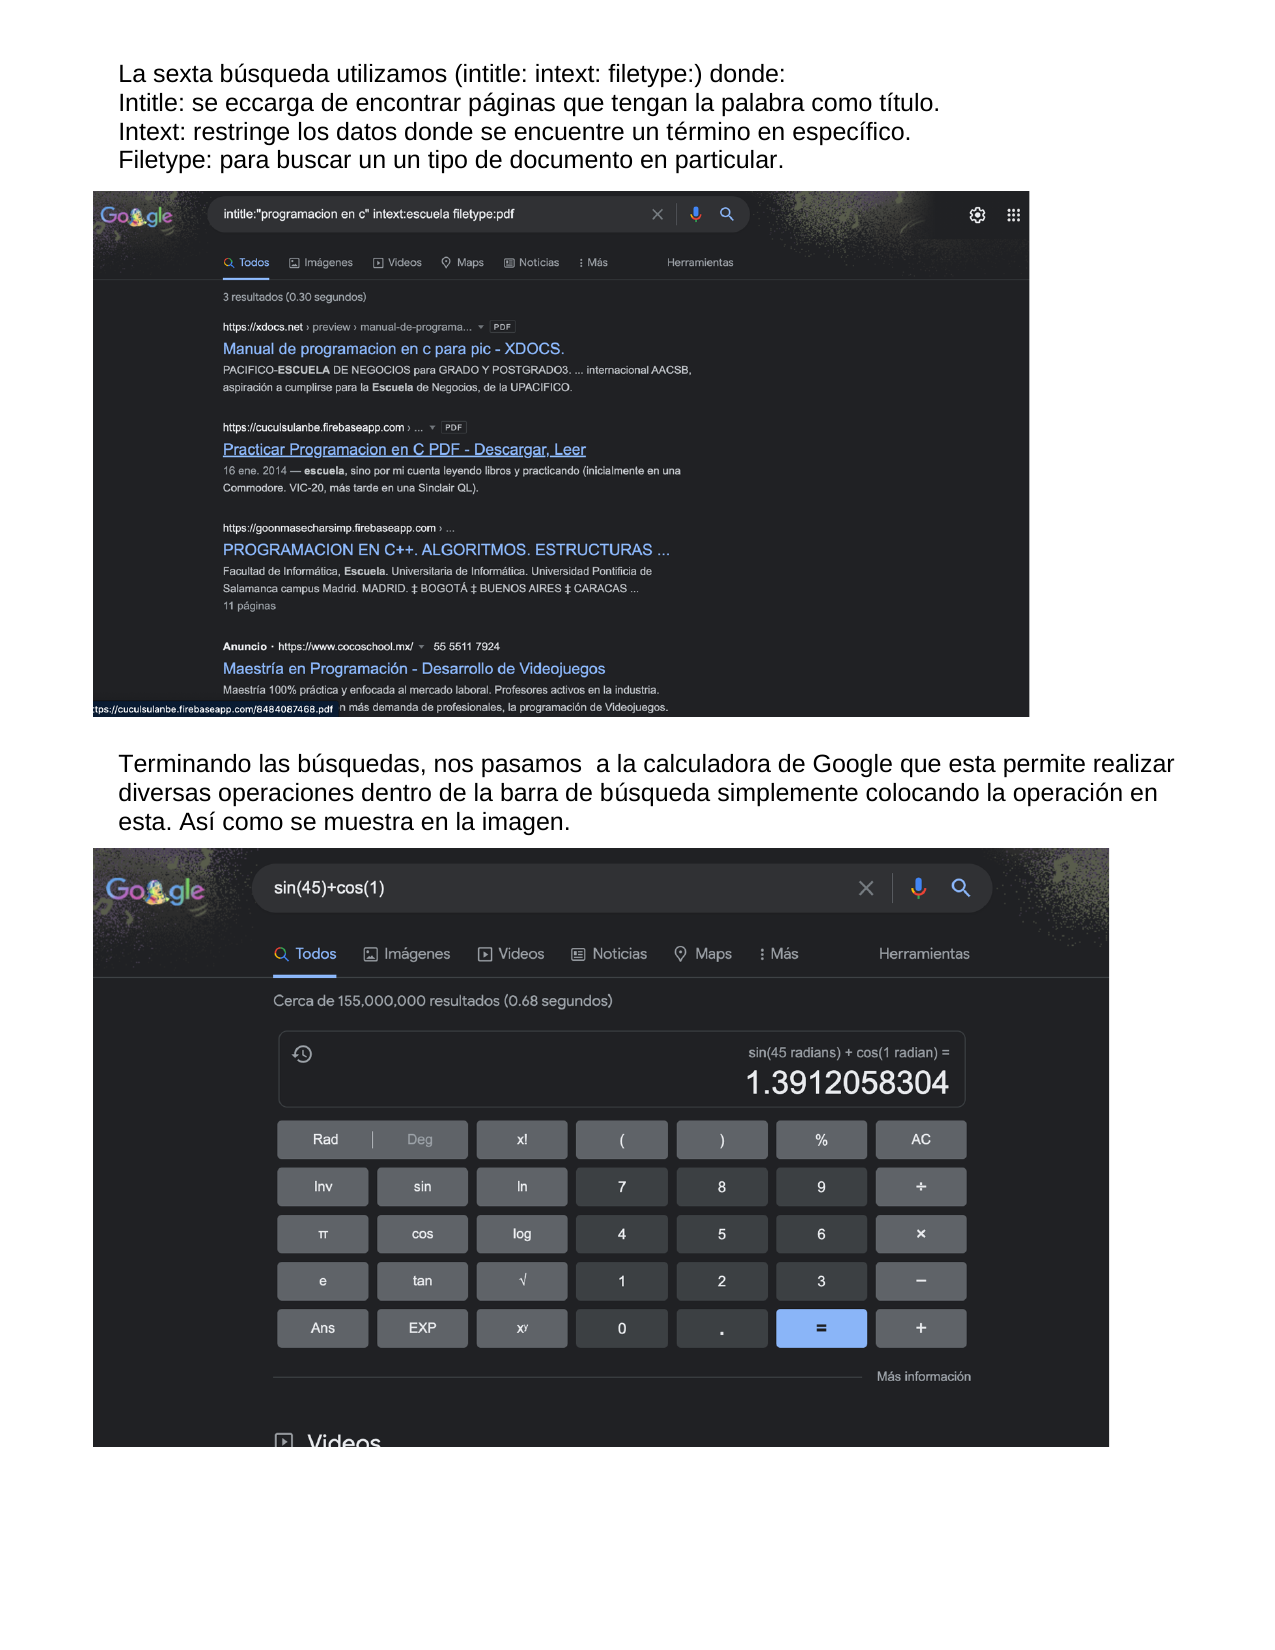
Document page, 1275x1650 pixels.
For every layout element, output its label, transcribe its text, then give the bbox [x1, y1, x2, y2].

text Terminando las búsquedas, nos pasamos a la calculadora de Google que esta permite realizar diversas operaciones dentro de la barra de búsqueda simplemente colocando la operación en esta. Así como se muestra en la imagen. [118, 749, 1205, 835]
text Filetype: para buscar un un tipo de documento en particular. [118, 145, 1205, 174]
text Intitle: se eccarga de encontrar páginas que tengan la palabra como título. [118, 88, 1205, 117]
text La sexta búsqueda utilizamos (intitle: intext: filetype:) donde: [118, 59, 1205, 88]
text Intext: restringe los datos donde se encuentre un término en específico. [118, 117, 1205, 145]
